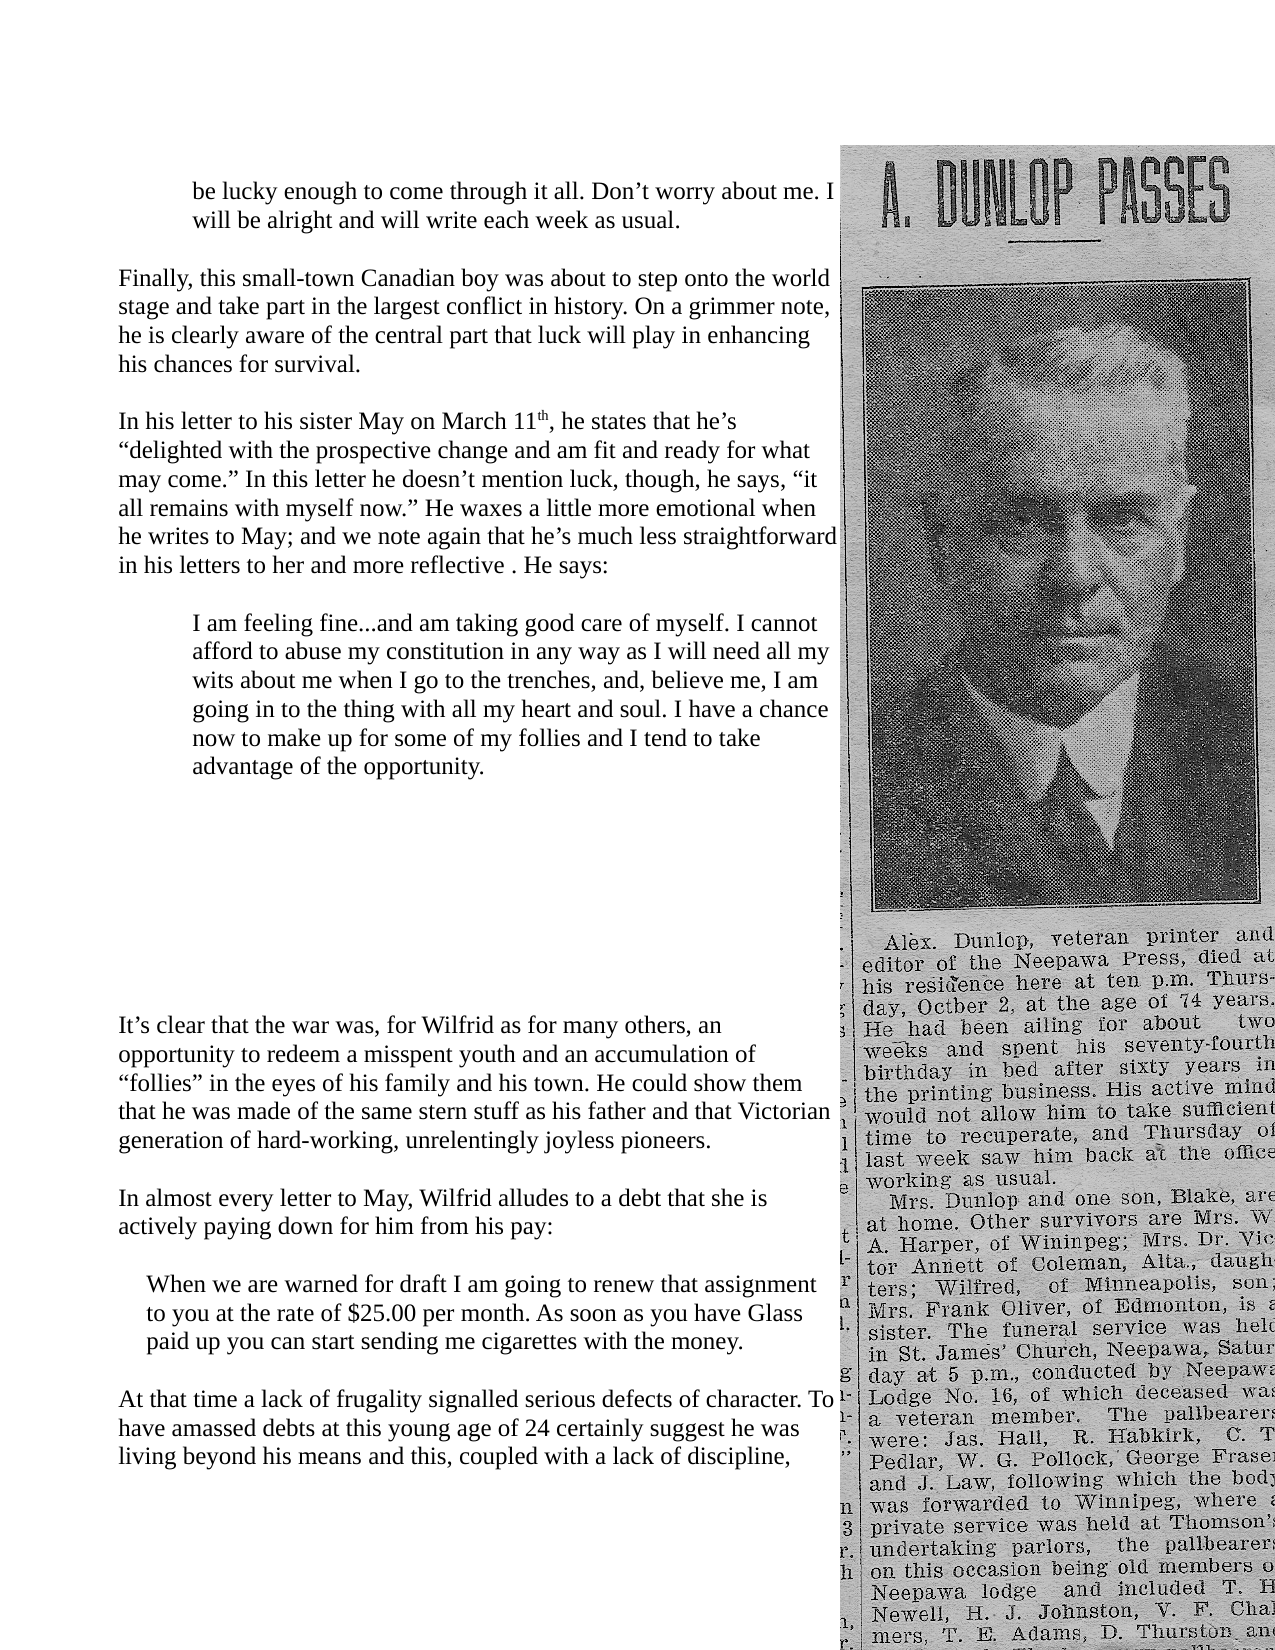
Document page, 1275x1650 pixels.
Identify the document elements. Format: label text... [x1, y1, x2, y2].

text be lucky enough to come through it all. Don’t worry about me. I will be alright and will write each week as usual. [192, 176, 840, 234]
text In almost every letter to May, Wilfrid alludes to a debt that she is actively paying down for him from his pay: [118, 1183, 840, 1240]
picture [840, 145, 1275, 1650]
text In his letter to his sister May on March 11th, he states that he’s “delighted with the prospective change and am fit and ready for what may come.” In this letter he doesn’t mention luck, though, he says, “it all remains with myself now.” He waxes a little more emotional when he writes to May; and we note again that he’s much less straightforward in his letters to her and more reflective . He says: [118, 406, 840, 579]
text At that time a lack of frugality signalled serious defects of character. To have amassed debts at this young age of 24 certainly suggest he was living beyond his means and this, coupled with a lack of discipline, [118, 1384, 840, 1470]
text It’s clear that the war was, for Wilfrid as for many others, an opportunity to redeem a misspent youth and an accumulation of “follies” in the eyes of his family and his town. He could show them that he was made of the same stern stuff as his father and that Victorian generation of hard-working, unrelentingly joyless pioneers. [118, 1010, 840, 1154]
text When we are warned for draft I am going to renew that assignment to you at the rate of $25.00 per month. As soon as you have Glass paid up you can start sending me cigarettes with the money. [146, 1269, 840, 1355]
text Finally, this small-town Canadian boy was about to step onto the world stage and take part in the largest conflict in history. On a grimmer note, he is clearly aware of the central part that luck will play in enhancing his chances for survival. [118, 263, 840, 378]
text I am feeling fine...and am taking good care of myself. I cannot afford to abuse my constitution in any way as I will need all my wits about me when I go to the trenches, and, believe me, I am going in to the thing with all my heart and soul. I have a chance now to make up for some of my follies and I tend to take advantage of the opportunity. [192, 608, 840, 780]
